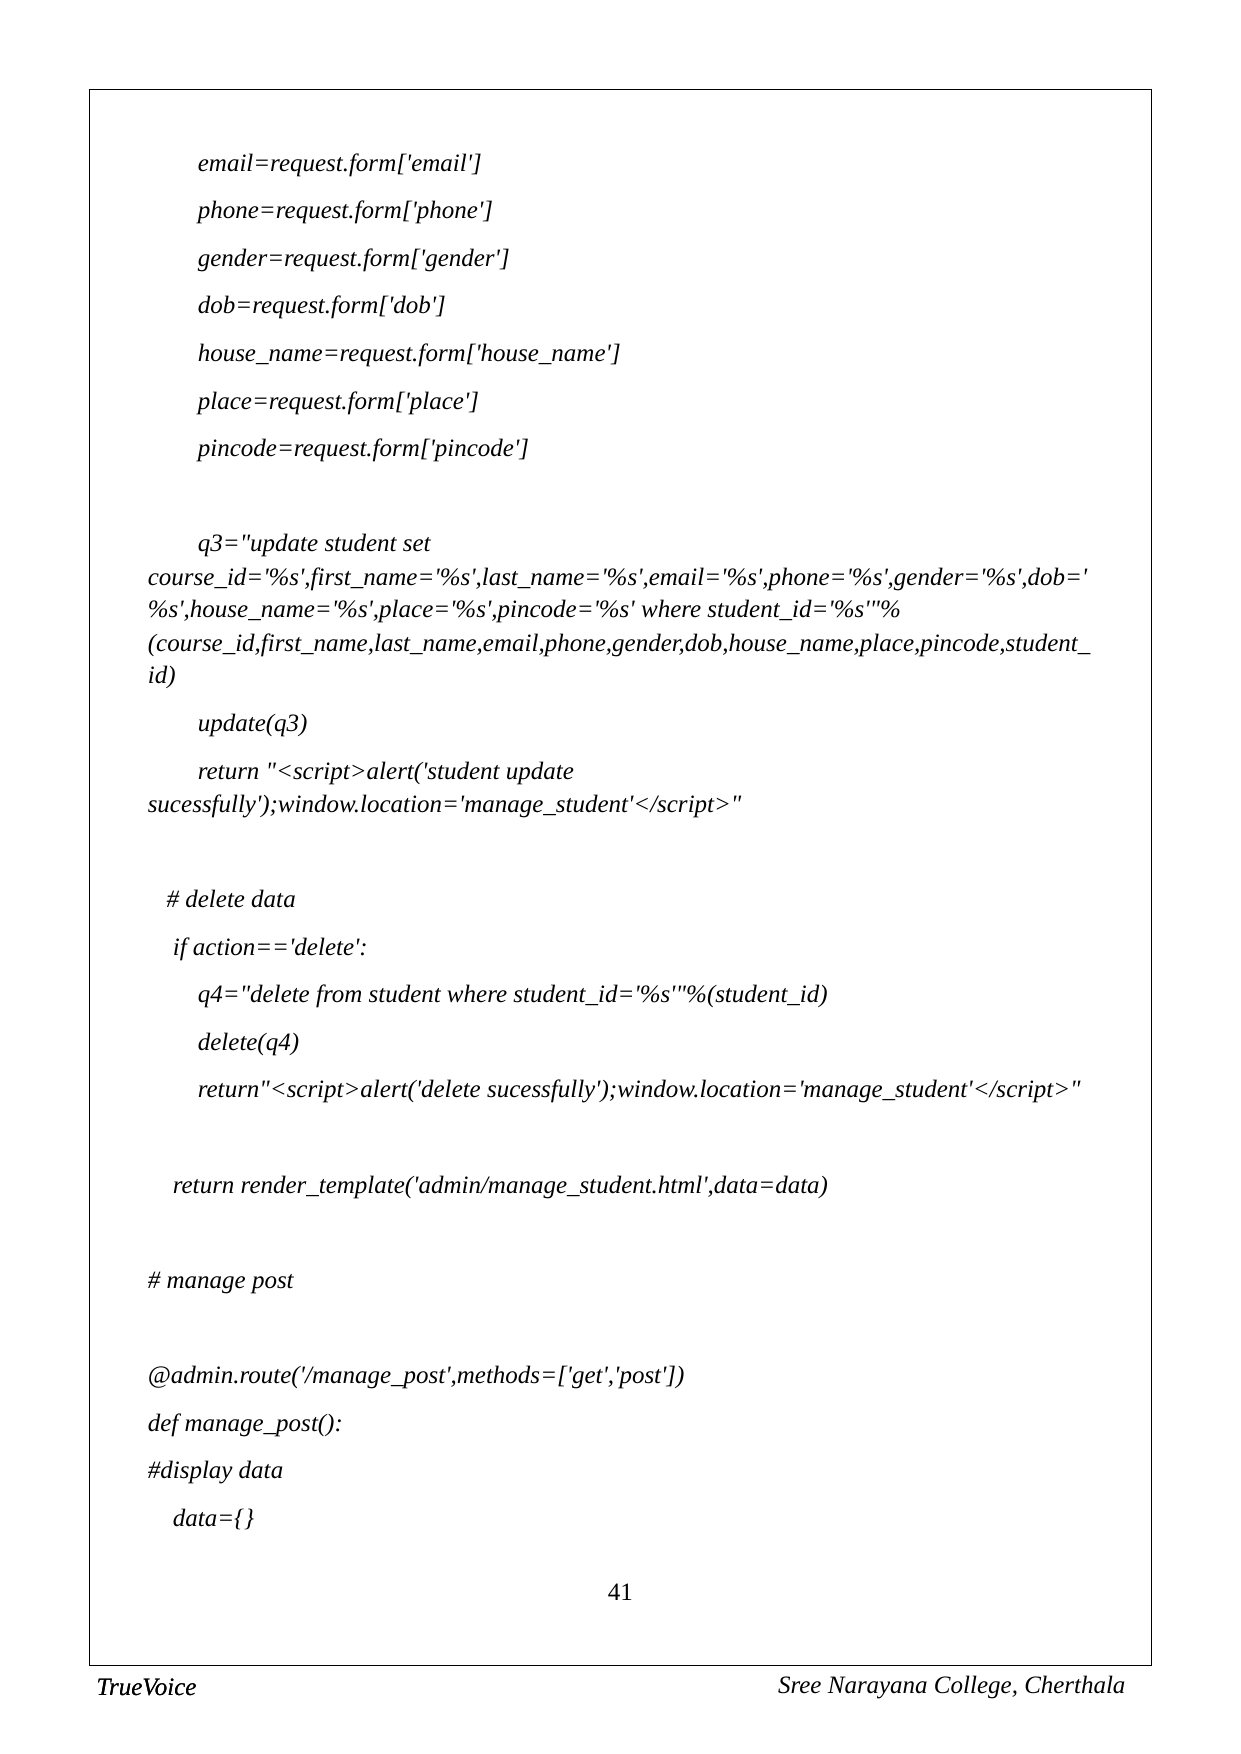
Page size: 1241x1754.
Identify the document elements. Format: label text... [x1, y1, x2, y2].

text place=request.form['place'] [148, 386, 1092, 414]
text if action=='delete': [148, 932, 1092, 960]
text data={} [148, 1503, 1092, 1532]
text gender=request.form['gender'] [148, 243, 1092, 272]
text house_name=request.form['house_name'] [148, 338, 1092, 367]
text dob=request.form['dob'] [148, 291, 1092, 319]
text return"<script>alert('delete sucessfully');window.location='manage_student'</script>" [148, 1074, 1092, 1103]
text update(q3) [148, 708, 1092, 737]
text # delete data [148, 884, 1092, 913]
text return render_template('admin/manage_student.html',data=data) [148, 1170, 1092, 1198]
text q3="update student set course_id='%s',first_name='%s',last_name='%s',email='%s',phone='%s',gender='%s',dob='%s',house_name='%s',place='%s',pincode='%s' where student_id='%s'"%(course_id,first_name,last_name,email,phone,gender,dob,house_name,place,pincode,student_id) [148, 528, 1092, 689]
text return "<script>alert('student update sucessfully');window.location='manage_student'</script>" [148, 756, 1092, 818]
text @admin.route('/manage_post',methods=['get','post']) [148, 1360, 1092, 1389]
text phone=request.form['phone'] [148, 195, 1092, 224]
text pincode=request.form['pincode'] [148, 433, 1092, 462]
text #display data [148, 1455, 1092, 1484]
text email=request.form['email'] [148, 148, 1092, 176]
text q4="delete from student where student_id='%s'"%(student_id) [148, 979, 1092, 1008]
text # manage post [148, 1265, 1092, 1294]
text def manage_post(): [148, 1408, 1092, 1436]
text delete(q4) [148, 1027, 1092, 1056]
